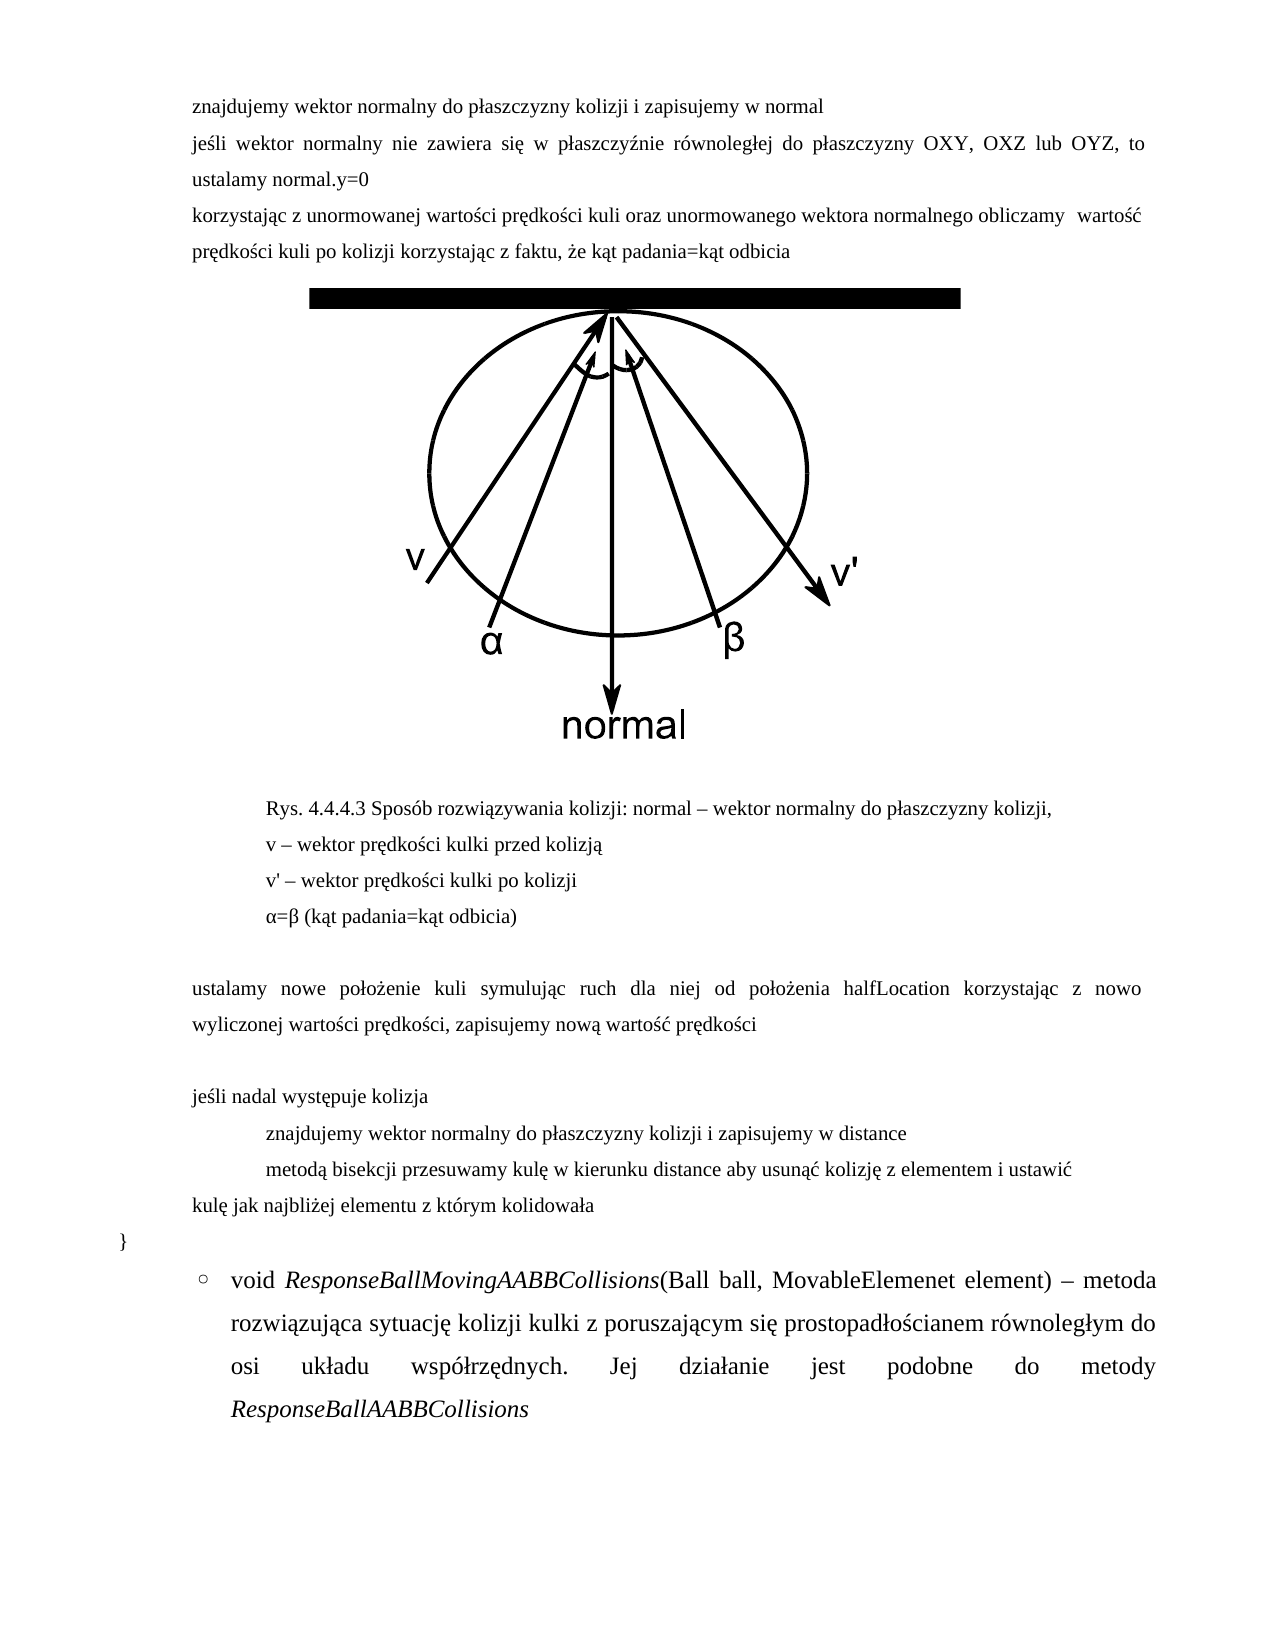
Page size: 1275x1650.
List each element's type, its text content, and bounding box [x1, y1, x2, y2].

text } [118, 1229, 1157, 1253]
text jeśli wektor normalny nie zawiera się w płaszczyźnie równoległej do płaszczyzny OXY, OXZ lub OYZ, to ustalamy normal.y=0 [118, 131, 1157, 191]
text korzystając z unormowanej wartości prędkości kuli oraz unormowanego wektora normalnego obliczamy wartość prędkości kuli po kolizji korzystając z faktu, że kąt padania=kąt odbicia [118, 203, 1157, 263]
text ustalamy nowe położenie kuli symulując ruch dla niej od położenia halfLocation korzystając z nowo wyliczonej wartości prędkości, zapisujemy nową wartość prędkości [118, 976, 1157, 1036]
text v' – wektor prędkości kulki po kolizji [118, 868, 1157, 892]
text metodą bisekcji przesuwamy kulę w kierunku distance aby usunąć kolizję z elementem i ustawić kulę jak najbliżej elementu z którym kolidowała [118, 1157, 1157, 1217]
text znajdujemy wektor normalny do płaszczyzny kolizji i zapisujemy w normal [118, 94, 1157, 118]
text α=β (kąt padania=kąt odbicia) [118, 904, 1157, 928]
text Rys. 4.4.4.3 Sposób rozwiązywania kolizji: normal – wektor normalny do płaszczyzny kolizji, [118, 796, 1157, 820]
list void ResponseBallMovingAABBCollisions(Ball ball, MovableElemenet element) – metoda rozwiązująca sytuację kolizji kulki z poruszającym się prostopadłościanem równoległym do osi układu współrzędnych. Jej działanie jest podobne do metody ResponseBallAABBCollisions [193, 1265, 1157, 1423]
text jeśli nadal występuje kolizja [118, 1084, 1157, 1108]
text v – wektor prędkości kulki przed kolizją [118, 832, 1157, 856]
text znajdujemy wektor normalny do płaszczyzny kolizji i zapisujemy w distance [118, 1121, 1157, 1144]
